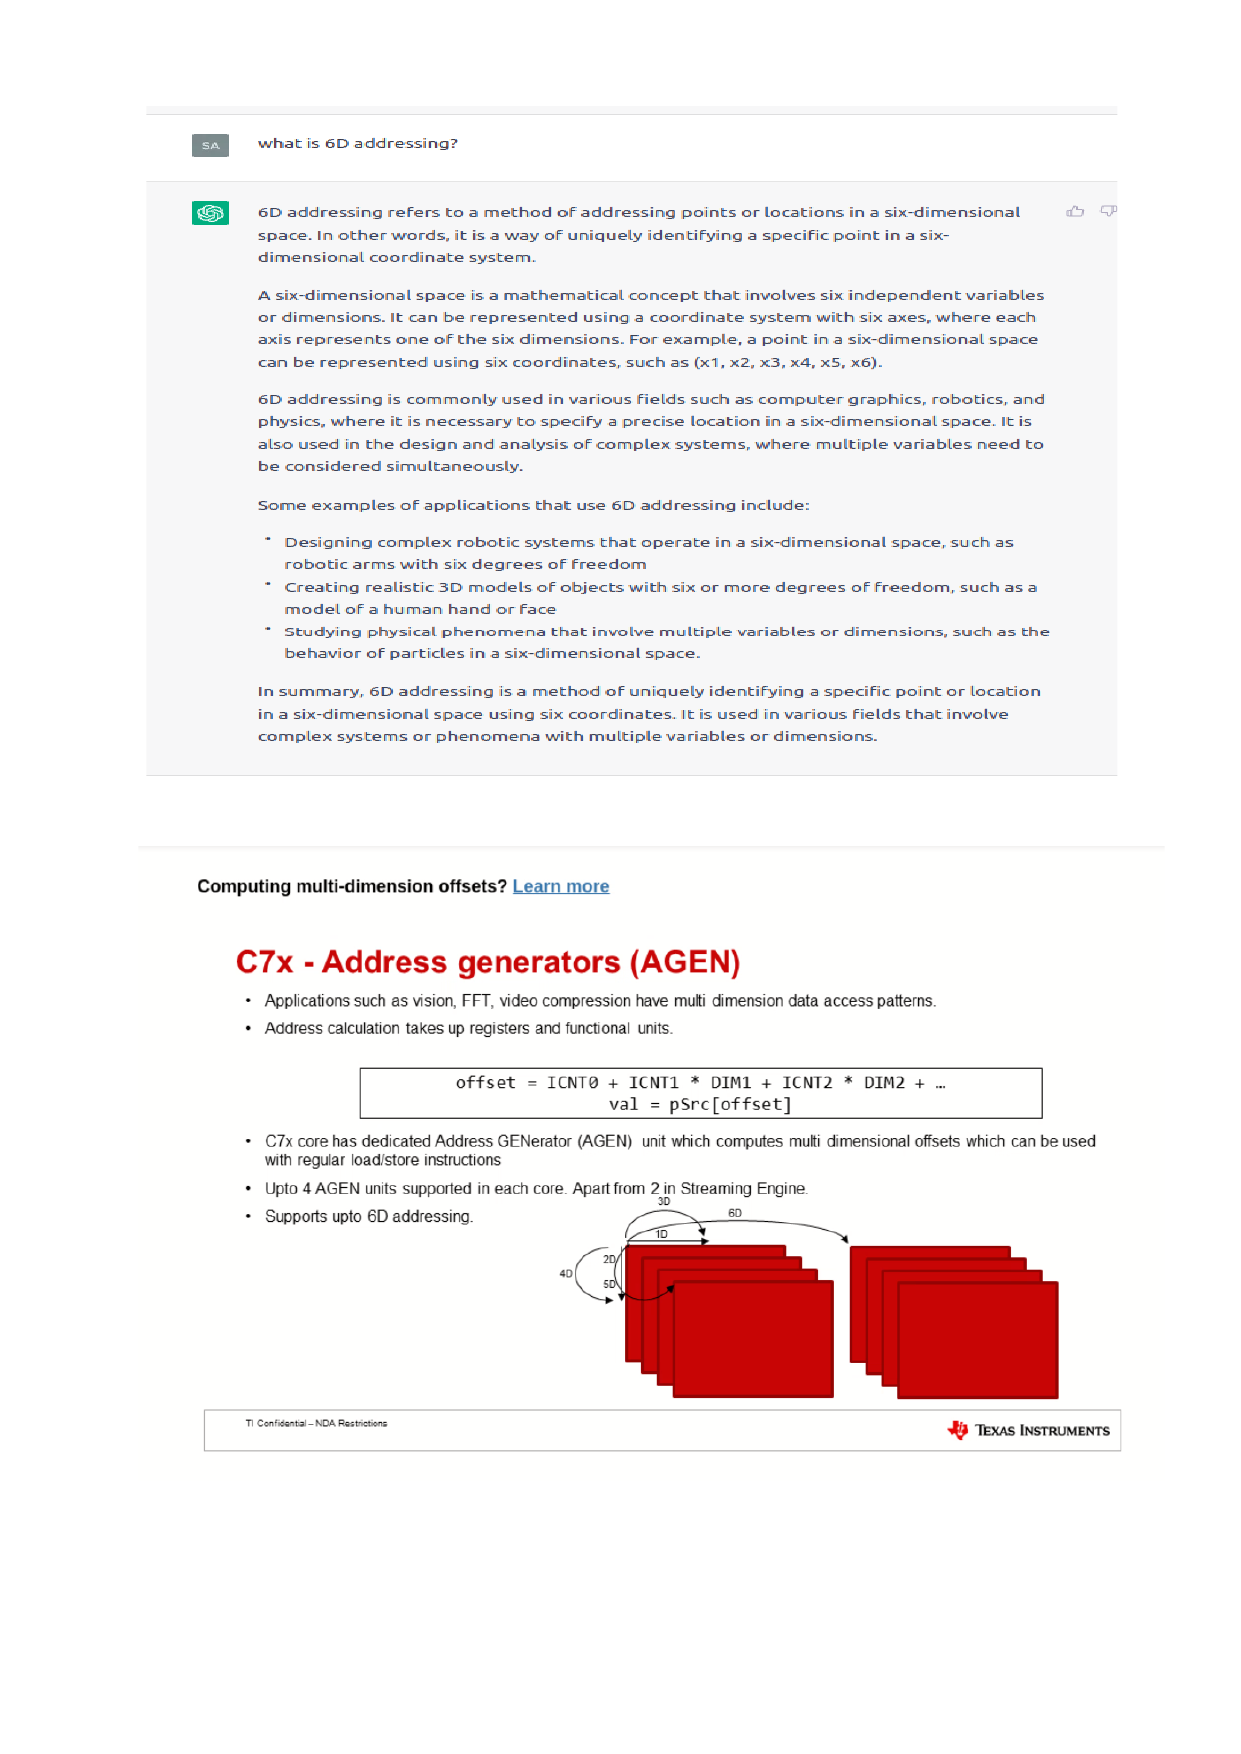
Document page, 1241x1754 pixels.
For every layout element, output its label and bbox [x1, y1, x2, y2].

picture [464, 106, 1112, 786]
picture [138, 846, 1165, 1481]
